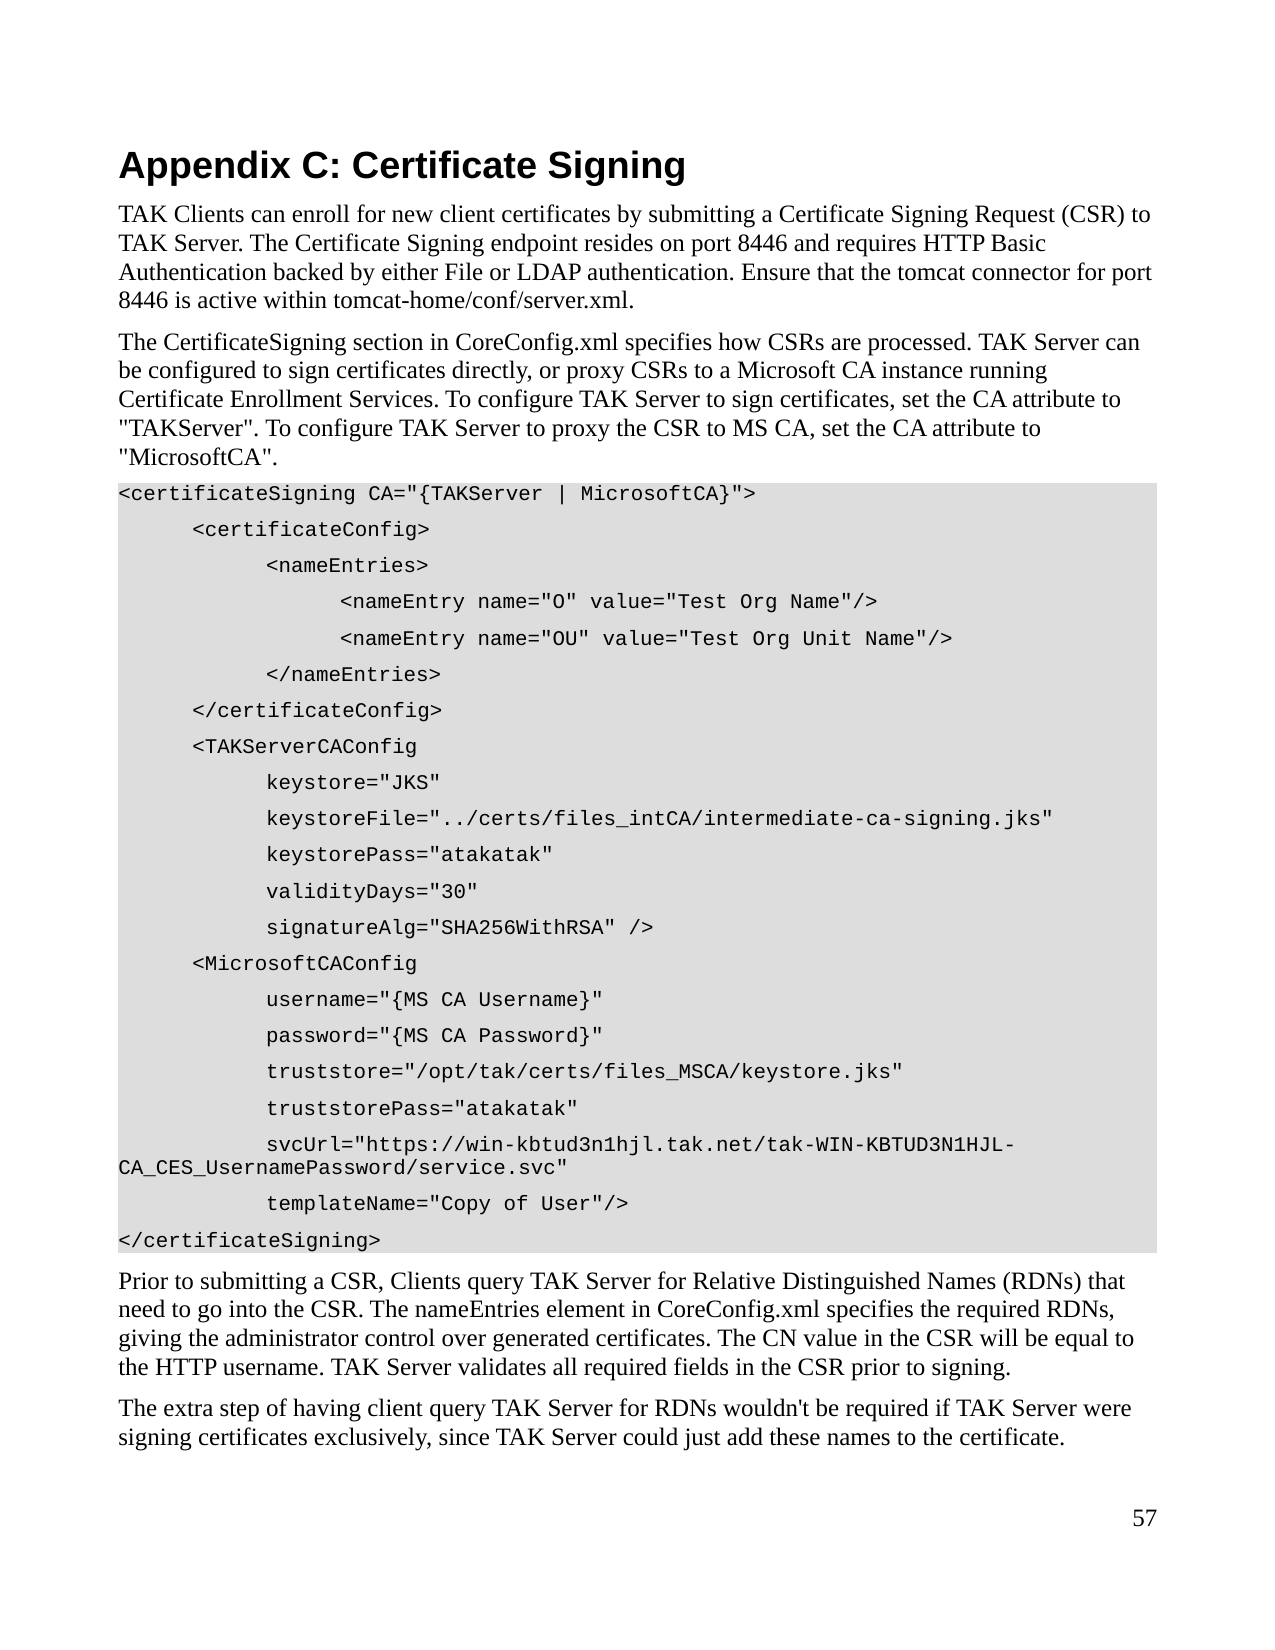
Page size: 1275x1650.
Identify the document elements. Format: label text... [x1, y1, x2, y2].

text password="{MS CA Password}" [118, 1025, 1157, 1049]
text </certificateConfig> [118, 700, 1157, 723]
text <TAKServerCAConfig [118, 736, 1157, 760]
text truststorePass="atakatak" [118, 1097, 1157, 1121]
text <certificateConfig> [118, 519, 1157, 543]
text username="{MS CA Username}" [118, 989, 1157, 1013]
text truststore="/opt/tak/certs/files_MSCA/keystore.jks" [118, 1061, 1157, 1085]
text keystore="JKS" [118, 772, 1157, 796]
text svcUrl="https://win-kbtud3n1hjl.tak.net/tak-WIN-KBTUD3N1HJL-CA_CES_UsernamePassword/service.svc" [118, 1134, 1157, 1181]
text signatureAlg="SHA256WithRSA" /> [118, 917, 1157, 940]
text templateName="Copy of User"/> [118, 1193, 1157, 1217]
text The CertificateSigning section in CoreConfig.xml specifies how CSRs are processed. TAK Server can be configured to sign certificates directly, or proxy CSRs to a Microsoft CA instance running Certificate Enrollment Services. To configure TAK Server to sign certificates, set the CA attribute to "TAKServer". To configure TAK Server to proxy the CSR to MS CA, set the CA attribute to "MicrosoftCA". [118, 327, 1157, 471]
text <MicrosoftCAConfig [118, 953, 1157, 977]
text <nameEntry name="O" value="Test Org Name"/> [118, 591, 1157, 615]
subtitle Appendix C: Certificate Signing [118, 143, 1157, 187]
text Prior to submitting a CSR, Clients query TAK Server for Relative Distinguished Names (RDNs) that need to go into the CSR. The nameEntries element in CoreConfig.xml specifies the required RDNs, giving the administrator control over generated certificates. The CN value in the CSR will be equal to the HTTP username. TAK Server validates all required fields in the CSR prior to signing. [118, 1266, 1157, 1381]
text </certificateSigning> [118, 1229, 1157, 1253]
text </nameEntries> [118, 664, 1157, 687]
text <nameEntries> [118, 555, 1157, 579]
text <nameEntry name="OU" value="Test Org Unit Name"/> [118, 628, 1157, 651]
text validityDays="30" [118, 881, 1157, 904]
text keystoreFile="../certs/files_intCA/intermediate-ca-signing.jks" [118, 808, 1157, 832]
text keystorePass="atakatak" [118, 844, 1157, 868]
text <certificateSigning CA="{TAKServer | MicrosoftCA}"> [118, 483, 1157, 507]
text The extra step of having client query TAK Server for RDNs wouldn't be required if TAK Server were signing certificates exclusively, since TAK Server could just add these names to the certificate. [118, 1393, 1157, 1451]
text TAK Clients can enroll for new client certificates by submitting a Certificate Signing Request (CSR) to TAK Server. The Certificate Signing endpoint resides on port 8446 and requires HTTP Basic Authentication backed by either File or LDAP authentication. Ensure that the tomcat connector for port 8446 is active within tomcat-home/conf/server.xml. [118, 199, 1157, 314]
